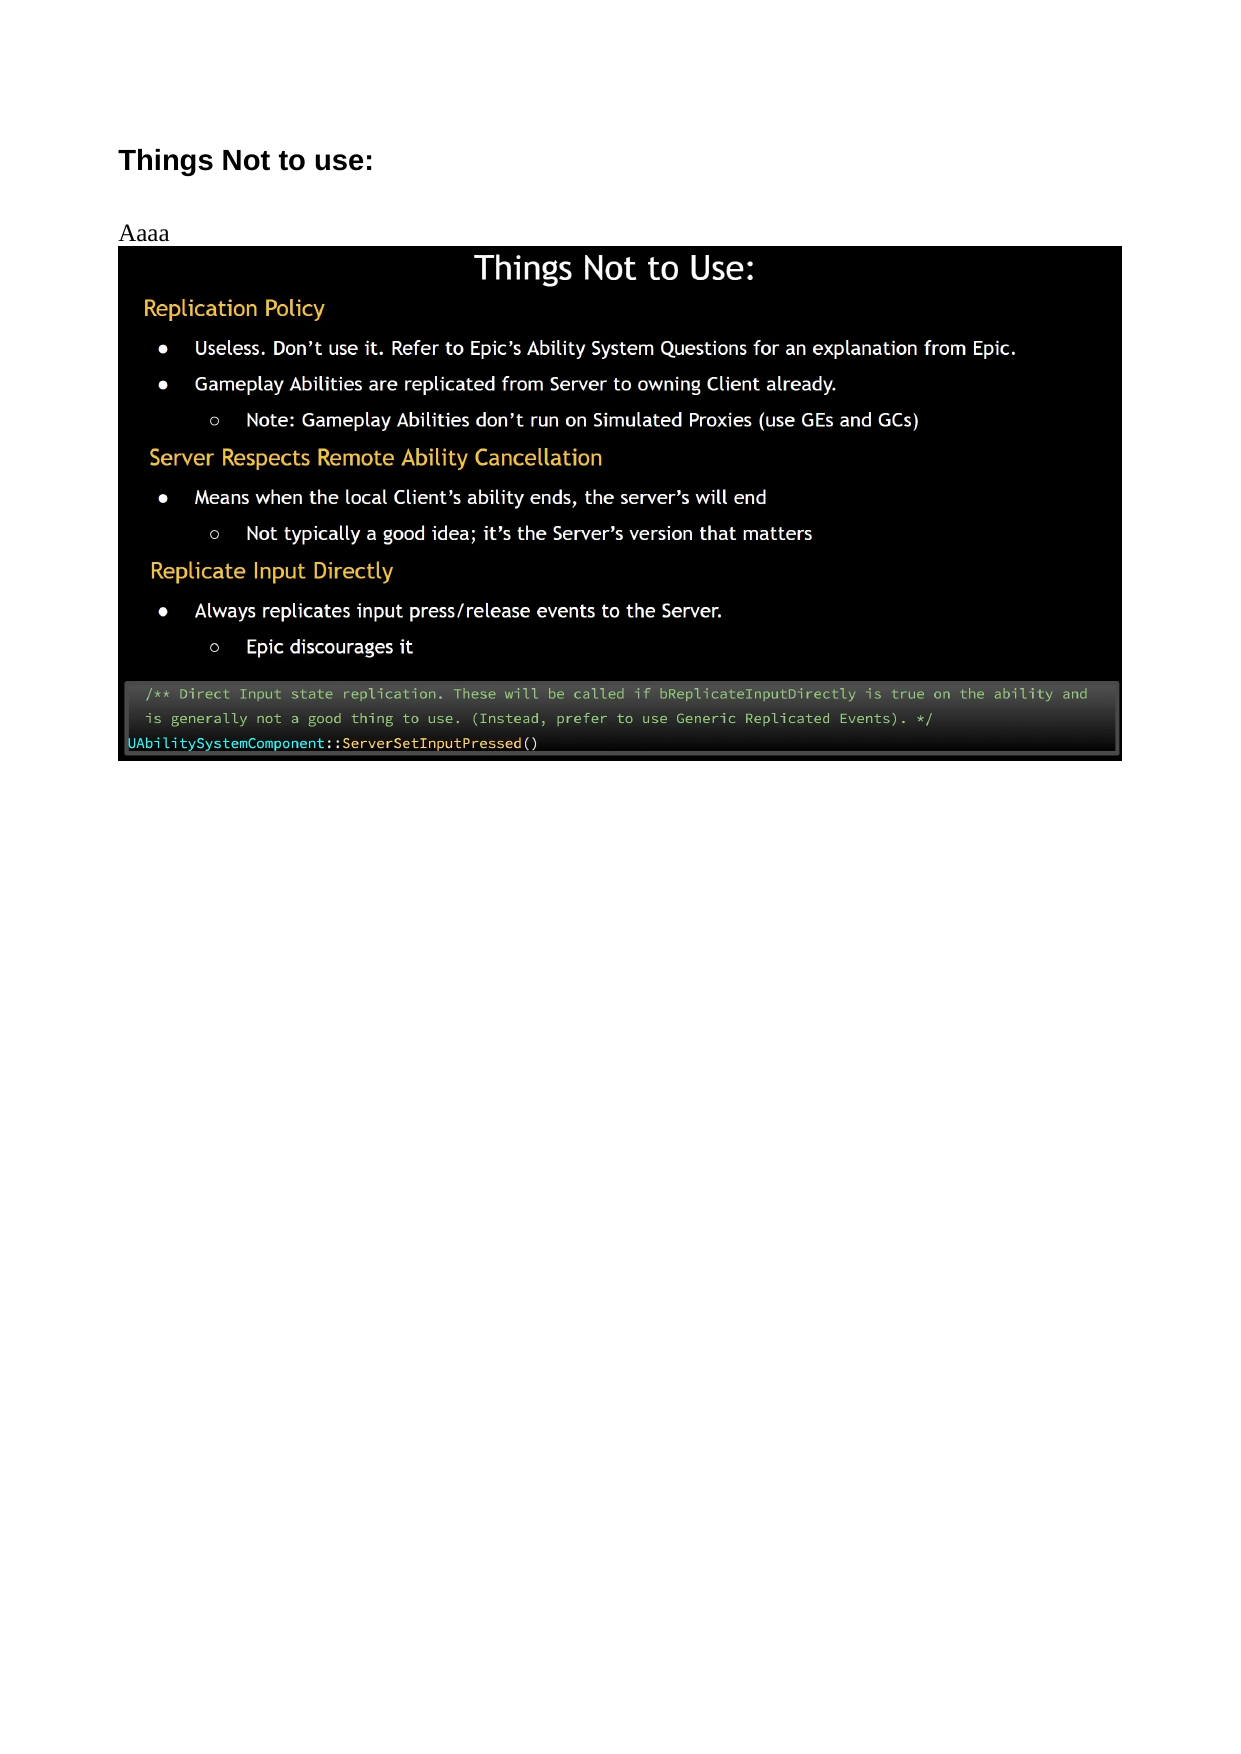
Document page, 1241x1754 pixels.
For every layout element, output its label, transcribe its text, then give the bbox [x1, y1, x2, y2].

text Aaaa [118, 218, 1122, 246]
subtitle Things Not to use: [118, 143, 1122, 177]
picture [118, 246, 1122, 761]
